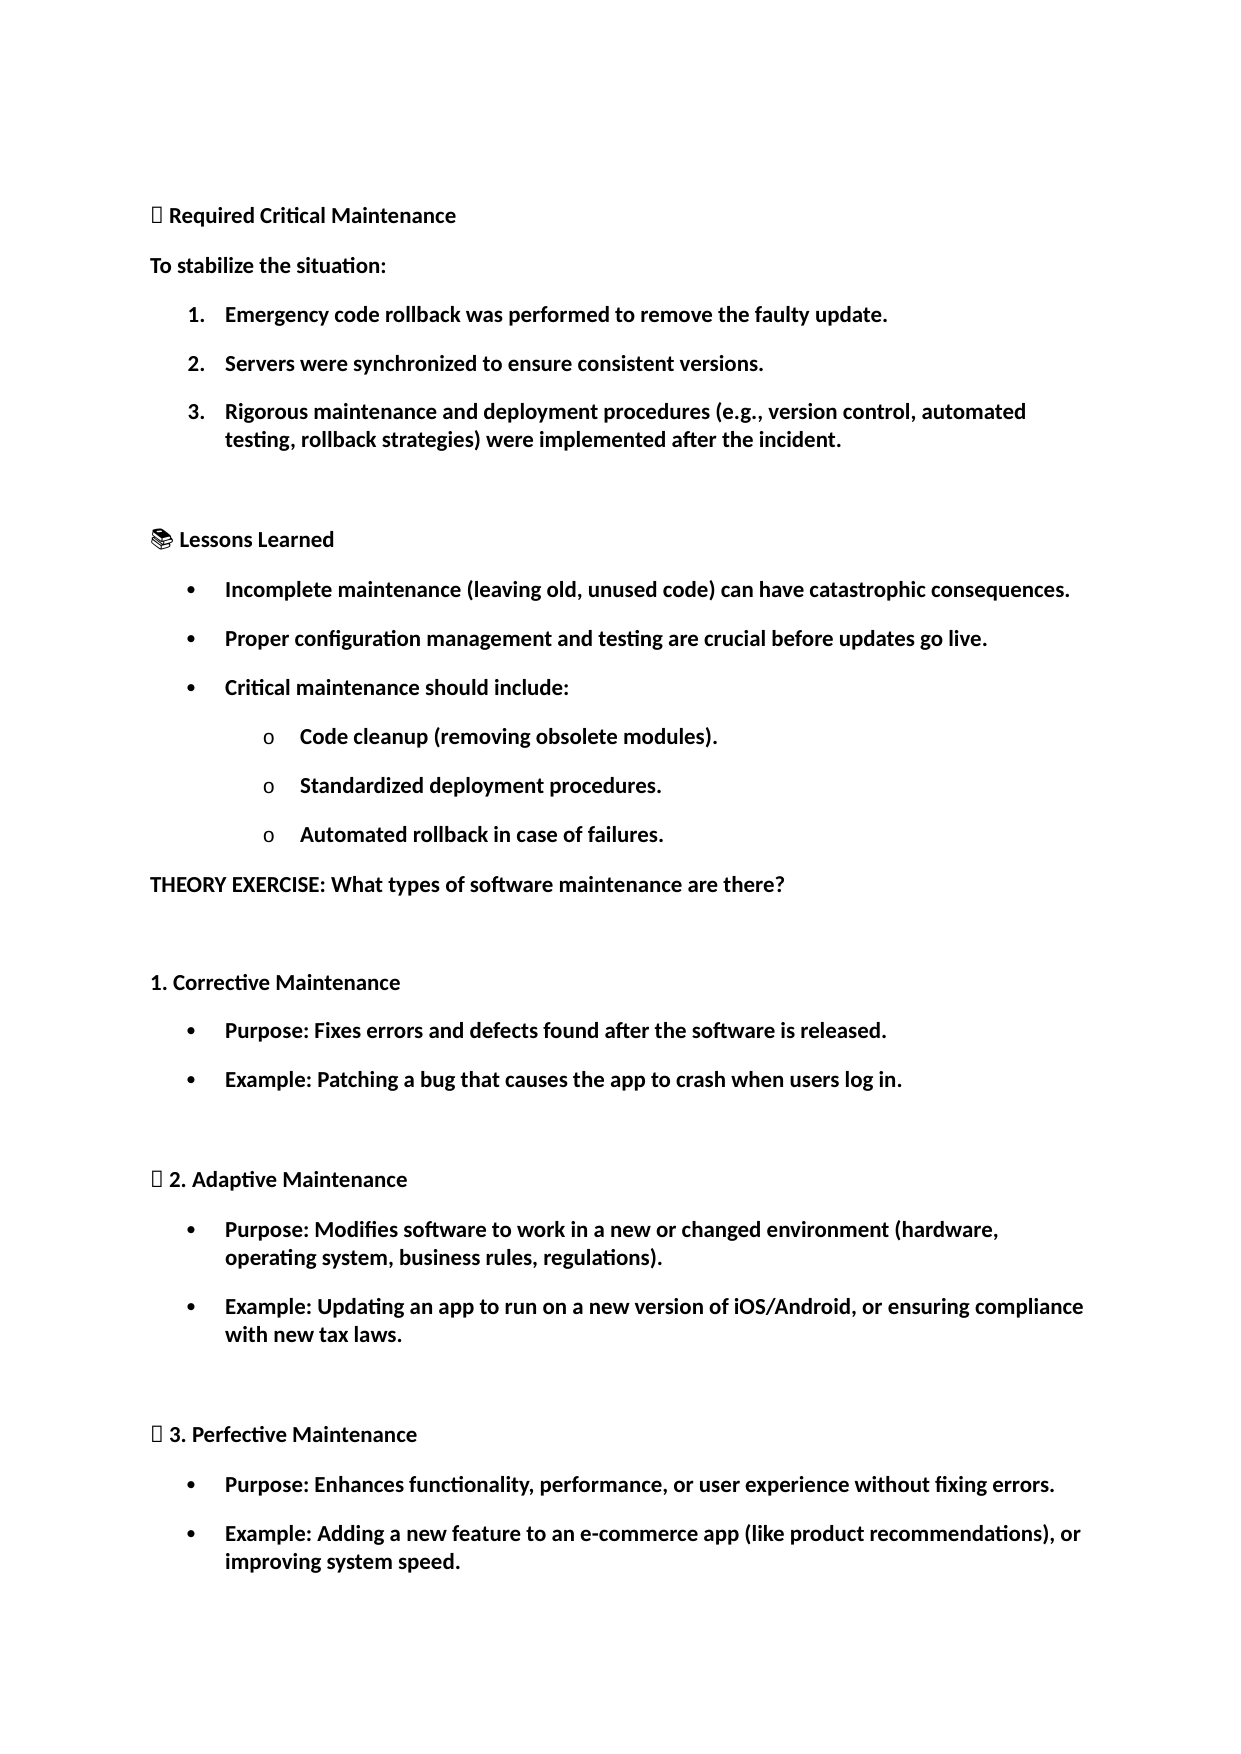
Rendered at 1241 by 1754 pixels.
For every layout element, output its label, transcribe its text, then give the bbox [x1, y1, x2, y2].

list Critical maintenance should include: [187, 673, 1090, 701]
list Rigorous maintenance and deployment procedures (e.g., version control, automated testing, rollback strategies) were implemented after the incident. [187, 397, 1090, 453]
text 🔑 2. Adaptive Maintenance [150, 1163, 1090, 1194]
list Purpose: Fixes errors and defects found after the software is released. [187, 1017, 1090, 1044]
text 1. Corrective Maintenance [150, 968, 1090, 996]
text 🔑 3. Perfective Maintenance [150, 1418, 1090, 1449]
list Example: Adding a new feature to an e-commerce app (like product recommendations), or improving system speed. [187, 1519, 1090, 1575]
list Incomplete maintenance (leaving old, unused code) can have catastrophic consequences. [187, 575, 1090, 603]
list Code cleanup (removing obsolete modules). [262, 722, 1090, 750]
text To stabilize the situation: [150, 251, 1090, 279]
list Proper configuration management and testing are crucial before updates go live. [187, 624, 1090, 652]
text THEORY EXERCISE: What types of software maintenance are there? [150, 870, 1090, 898]
text 📚 Lessons Learned [150, 523, 1090, 554]
text 🔧 Required Critical Maintenance [150, 199, 1090, 230]
list Purpose: Enhances functionality, performance, or user experience without fixing errors. [187, 1470, 1090, 1498]
list Standardized deployment procedures. [262, 771, 1090, 800]
list Example: Patching a bug that causes the app to crash when users log in. [187, 1065, 1090, 1093]
list Example: Updating an app to run on a new version of iOS/Android, or ensuring compliance with new tax laws. [187, 1292, 1090, 1348]
list Purpose: Modifies software to work in a new or changed environment (hardware, operating system, business rules, regulations). [187, 1215, 1090, 1271]
list Servers were synchronized to ensure consistent versions. [187, 349, 1090, 377]
list Automated rollback in case of failures. [262, 821, 1090, 849]
list Emergency code rollback was performed to remove the faulty update. [187, 300, 1090, 328]
